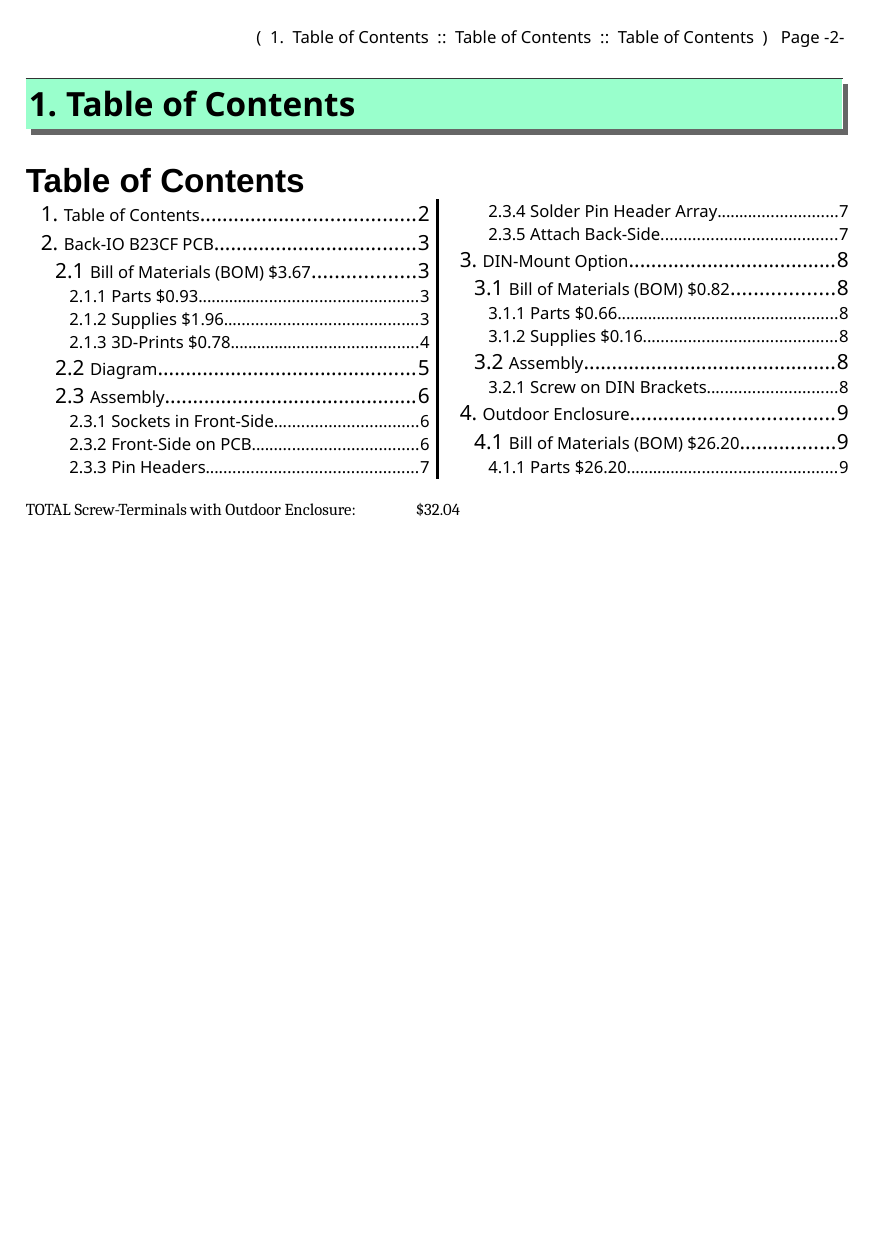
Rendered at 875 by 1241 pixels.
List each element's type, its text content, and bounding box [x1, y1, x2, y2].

text 3.1 Bill of Materials (BOM) $0.82 8 [474, 273, 848, 302]
text 2.3.3 Pin Headers 7 [69, 455, 429, 478]
text 4.1 Bill of Materials (BOM) $26.20 9 [474, 427, 848, 455]
text 3.2.1 Screw on DIN Brackets 8 [488, 376, 848, 398]
text 4.1.1 Parts $26.20 9 [488, 455, 848, 478]
text 2.1 Bill of Materials (BOM) $3.67 3 [55, 256, 429, 285]
text 2. Back-IO B23CF PCB 3 [41, 228, 429, 256]
text TOTAL Screw-Terminals with Outdoor Enclosure: $32.04 [26, 501, 848, 520]
text 2.3.1 Sockets in Front-Side 6 [69, 410, 429, 432]
subtitle Table of Contents [26, 161, 848, 199]
text 1. Table of Contents 2 [41, 199, 429, 228]
text 2.2 Diagram 5 [55, 353, 429, 381]
subtitle Table of Contents [26, 79, 842, 129]
text 2.3.4 Solder Pin Header Array 7 [488, 199, 848, 222]
text 2.1.3 3D-Prints $0.78 4 [69, 330, 429, 353]
text 2.1.1 Parts $0.93 3 [69, 285, 429, 307]
text 3. DIN-Mount Option 8 [459, 245, 848, 273]
text 2.3 Assembly 6 [55, 381, 429, 410]
text 2.3.2 Front-Side on PCB 6 [69, 432, 429, 455]
text 2.1.2 Supplies $1.96 3 [69, 307, 429, 330]
text 3.2 Assembly 8 [474, 347, 848, 376]
text 4. Outdoor Enclosure 9 [459, 398, 848, 427]
text 3.1.1 Parts $0.66 8 [488, 302, 848, 324]
text 3.1.2 Supplies $0.16 8 [488, 324, 848, 347]
text 2.3.5 Attach Back-Side 7 [488, 222, 848, 245]
